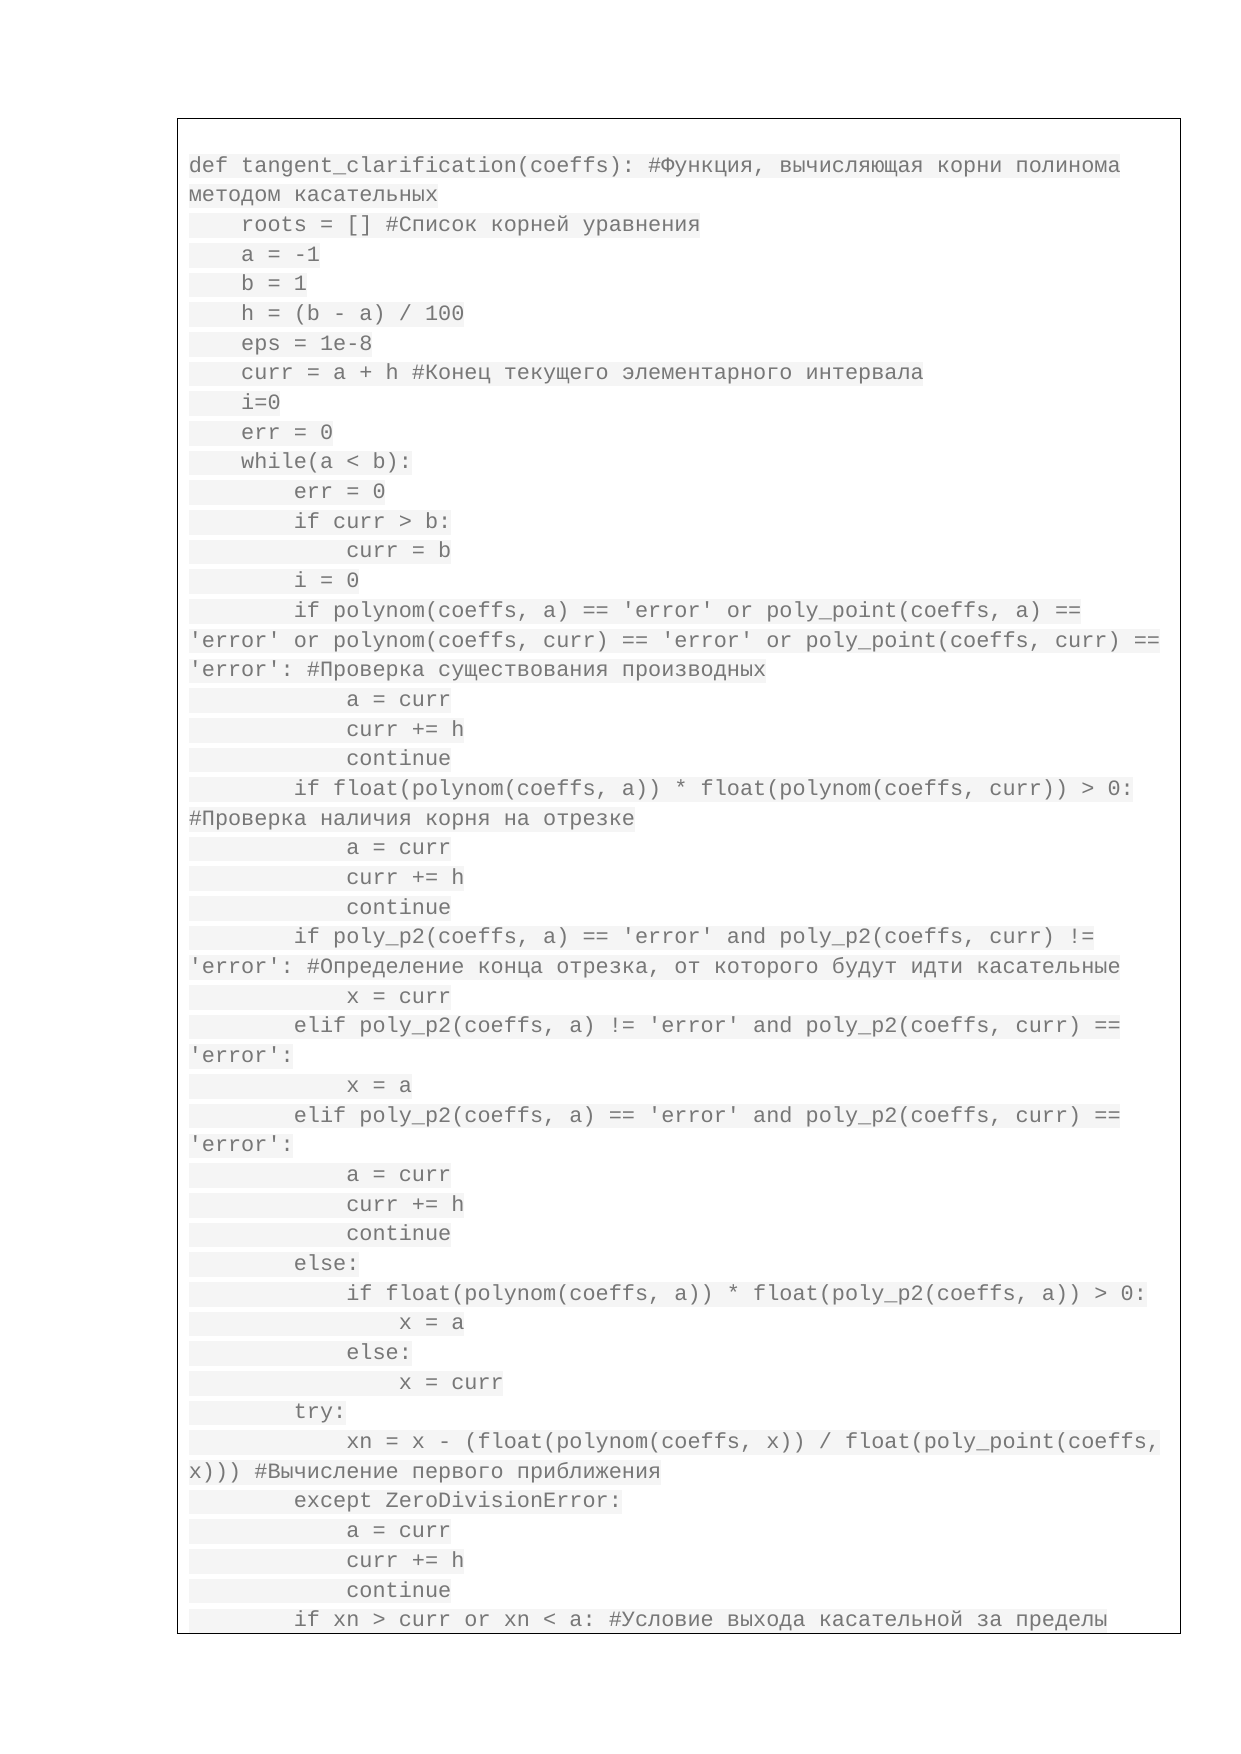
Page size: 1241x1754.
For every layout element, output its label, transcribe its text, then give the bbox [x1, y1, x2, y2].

table_header def tangent_clarification(coeffs): #Функция, вычисляющая корни полинома методом касательных roots = [] #Список корней уравнения a = -1 b = 1 h = (b - a) / 100 eps = 1e-8 curr = a + h #Конец текущего элементарного интервала i=0 err = 0 while(a < b): err = 0 if curr > b: curr = b i = 0 if polynom(coeffs, a) == 'error' or poly_point(coeffs, a) == 'error' or polynom(coeffs, curr) == 'error' or poly_point(coeffs, curr) == 'error': #Проверка существования производных a = curr curr += h continue if float(polynom(coeffs, a)) * float(polynom(coeffs, curr)) > 0: #Проверка наличия корня на отрезке a = curr curr += h continue if poly_p2(coeffs, a) == 'error' and poly_p2(coeffs, curr) != 'error': #Определение конца отрезка, от которого будут идти касательные x = curr elif poly_p2(coeffs, a) != 'error' and poly_p2(coeffs, curr) == 'error': x = a elif poly_p2(coeffs, a) == 'error' and poly_p2(coeffs, curr) == 'error': a = curr curr += h continue else: if float(polynom(coeffs, a)) * float(poly_p2(coeffs, a)) > 0: x = a else: x = curr try: xn = x - (float(polynom(coeffs, x)) / float(poly_point(coeffs, x))) #Вычисление первого приближения except ZeroDivisionError: a = curr curr += h continue if xn > curr or xn < a: #Условие выхода касательной за пределы [178, 119, 1180, 1633]
